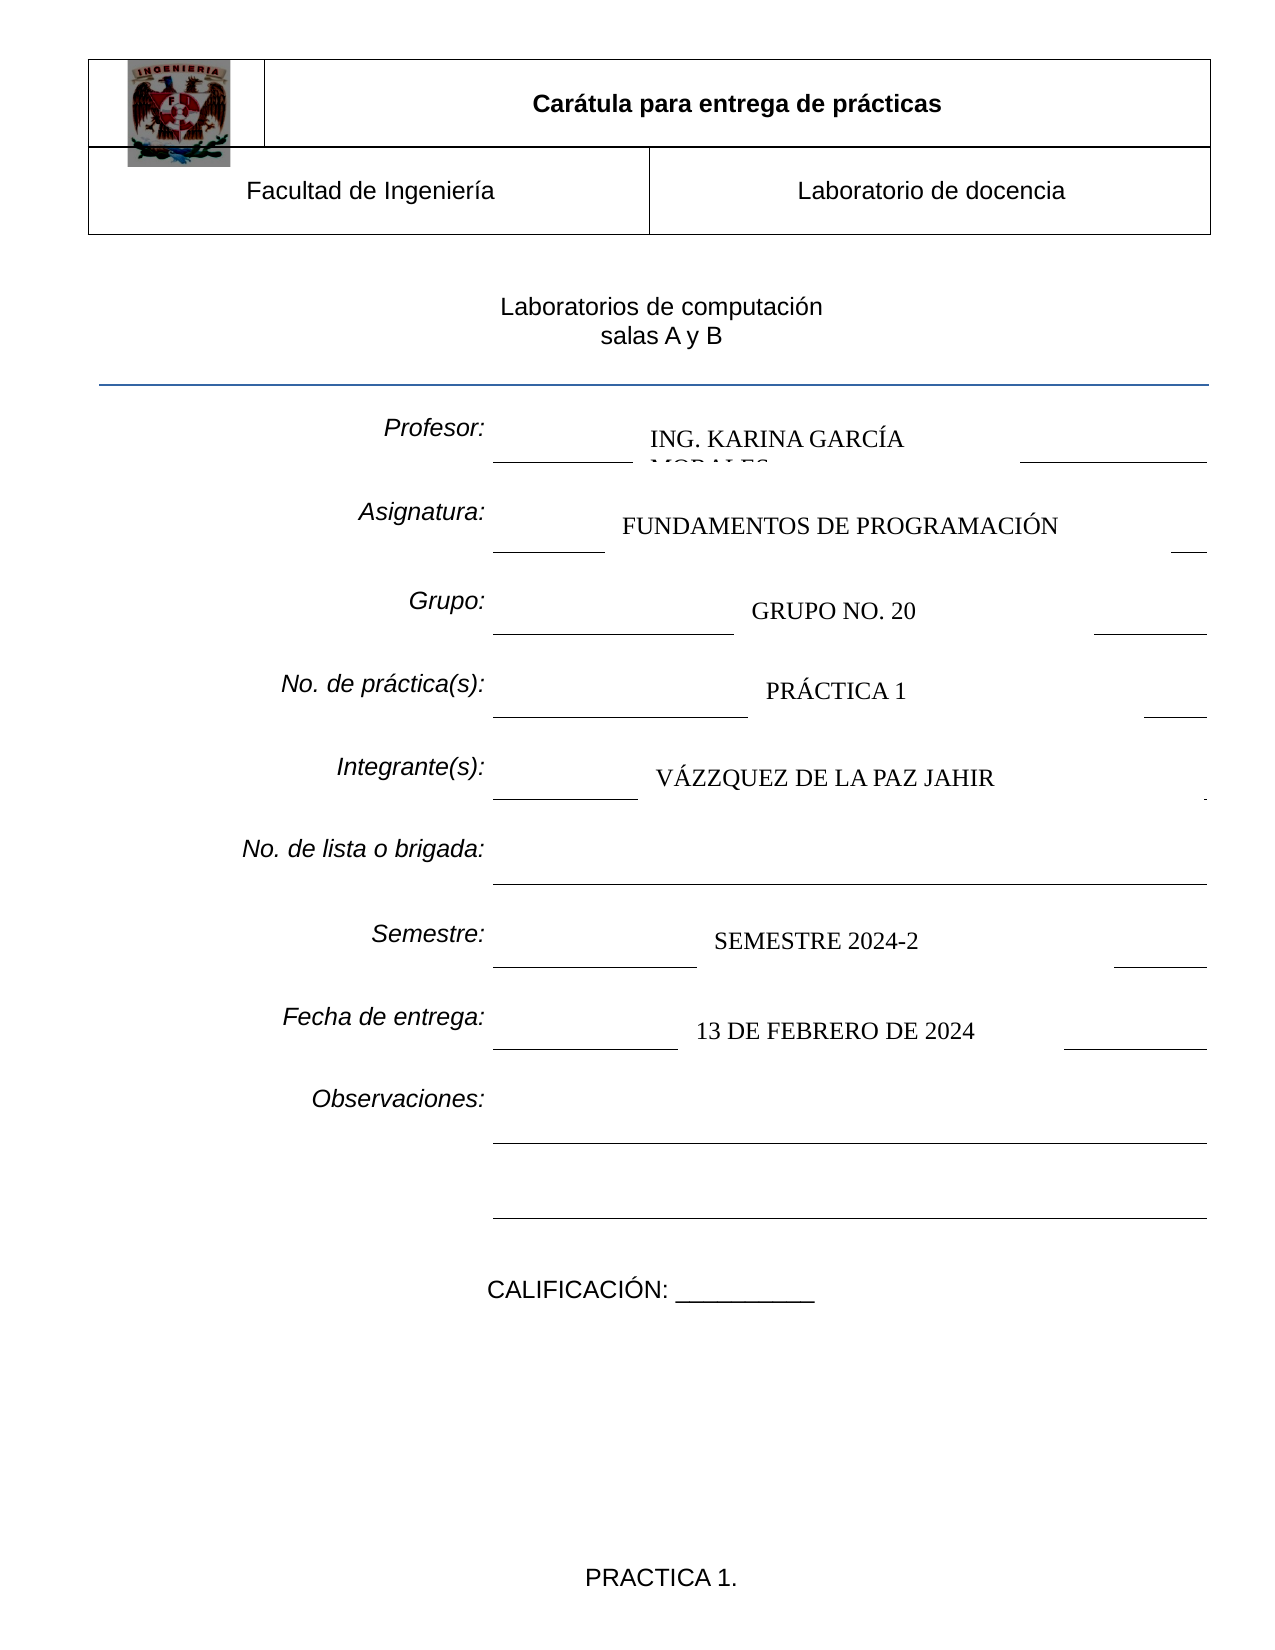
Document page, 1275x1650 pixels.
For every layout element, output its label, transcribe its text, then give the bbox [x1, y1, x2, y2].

text PRACTICA 1. [118, 1563, 1205, 1592]
table_header Profesor: [118, 386, 493, 462]
table_cell [493, 800, 1207, 884]
table_cell Asignatura: [118, 462, 493, 551]
text Laboratorios de computación [118, 292, 1205, 321]
table_cell Laboratorio de docencia [650, 148, 1210, 234]
table_header [89, 60, 127, 146]
table_header [231, 60, 264, 146]
table_cell Semestre: [118, 884, 493, 967]
table_cell No. de práctica(s): [118, 634, 493, 717]
table_cell [640, 756, 1202, 808]
table_cell [736, 589, 1092, 641]
table_cell [493, 968, 1207, 1049]
table_cell [493, 1050, 1207, 1142]
table_cell Fecha de entrega: [118, 967, 493, 1049]
table_header [493, 379, 1207, 384]
table_cell [681, 1008, 1062, 1060]
table_cell [118, 1143, 493, 1217]
table_cell [493, 885, 1207, 967]
table_cell [751, 669, 1142, 716]
table_cell Facultad de Ingeniería [89, 148, 649, 234]
table_cell Grupo: [118, 551, 493, 634]
table_cell [699, 919, 1112, 971]
text CALIFICACIÓN: __________ [118, 1276, 1205, 1304]
table_header [635, 417, 1018, 469]
table_cell [493, 718, 1207, 799]
text salas A y B [118, 321, 1205, 350]
table_cell [493, 463, 1207, 551]
table_header [493, 386, 1207, 462]
table_cell No. de lista o brigada: [118, 799, 493, 884]
table_cell [493, 1144, 1207, 1217]
table_cell [493, 553, 1207, 634]
table_header [118, 379, 493, 384]
table_cell Observaciones: [118, 1049, 493, 1142]
table_cell [493, 635, 1207, 717]
table_header Carátula para entrega de prácticas [265, 60, 1210, 146]
table_cell Integrante(s): [118, 717, 493, 799]
table_cell [607, 504, 1169, 556]
